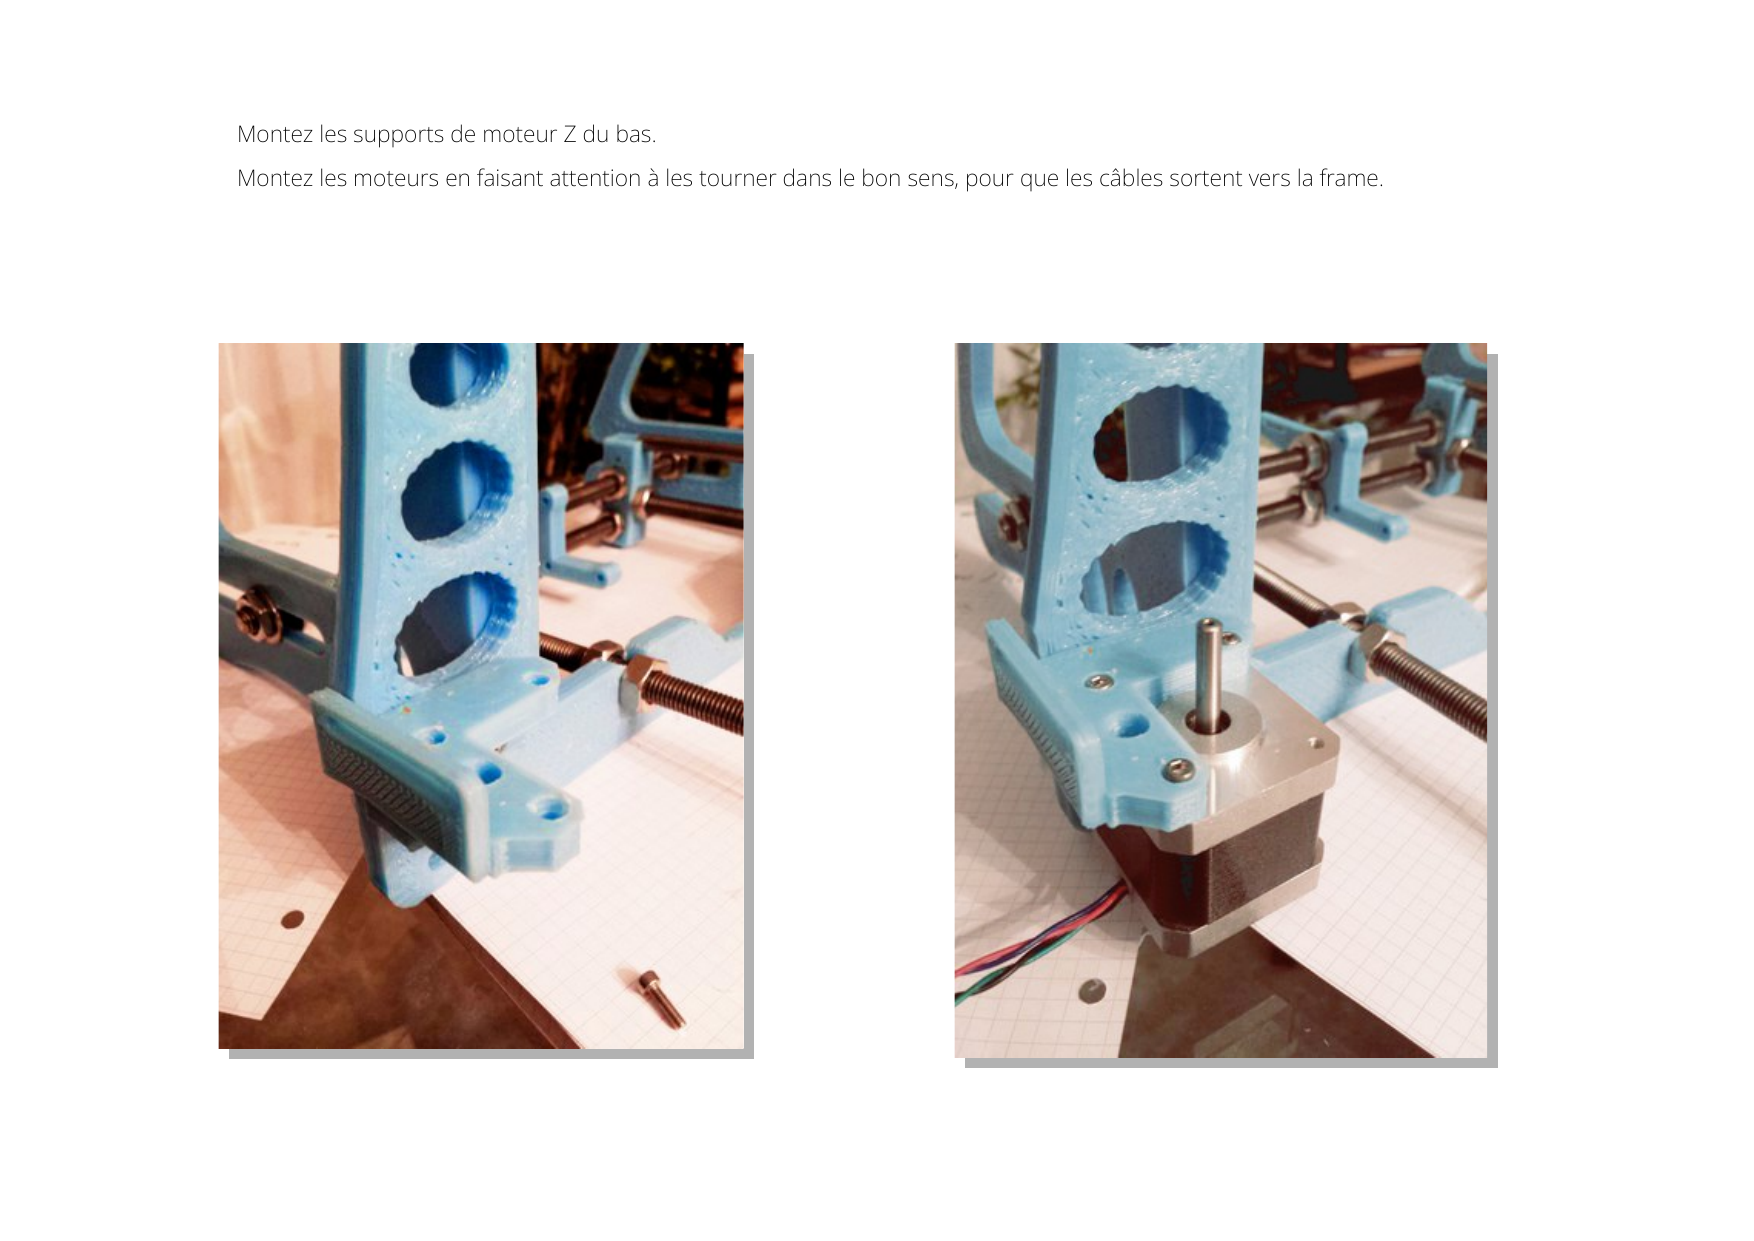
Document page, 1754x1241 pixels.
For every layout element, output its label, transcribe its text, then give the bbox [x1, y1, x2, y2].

picture [218, 343, 744, 1049]
picture [954, 343, 1488, 1058]
text Montez les moteurs en faisant attention à les tourner dans le bon sens, pour que les câbles sortent vers la frame. [118, 162, 1636, 193]
text Montez les supports de moteur Z du bas. [118, 118, 1636, 149]
